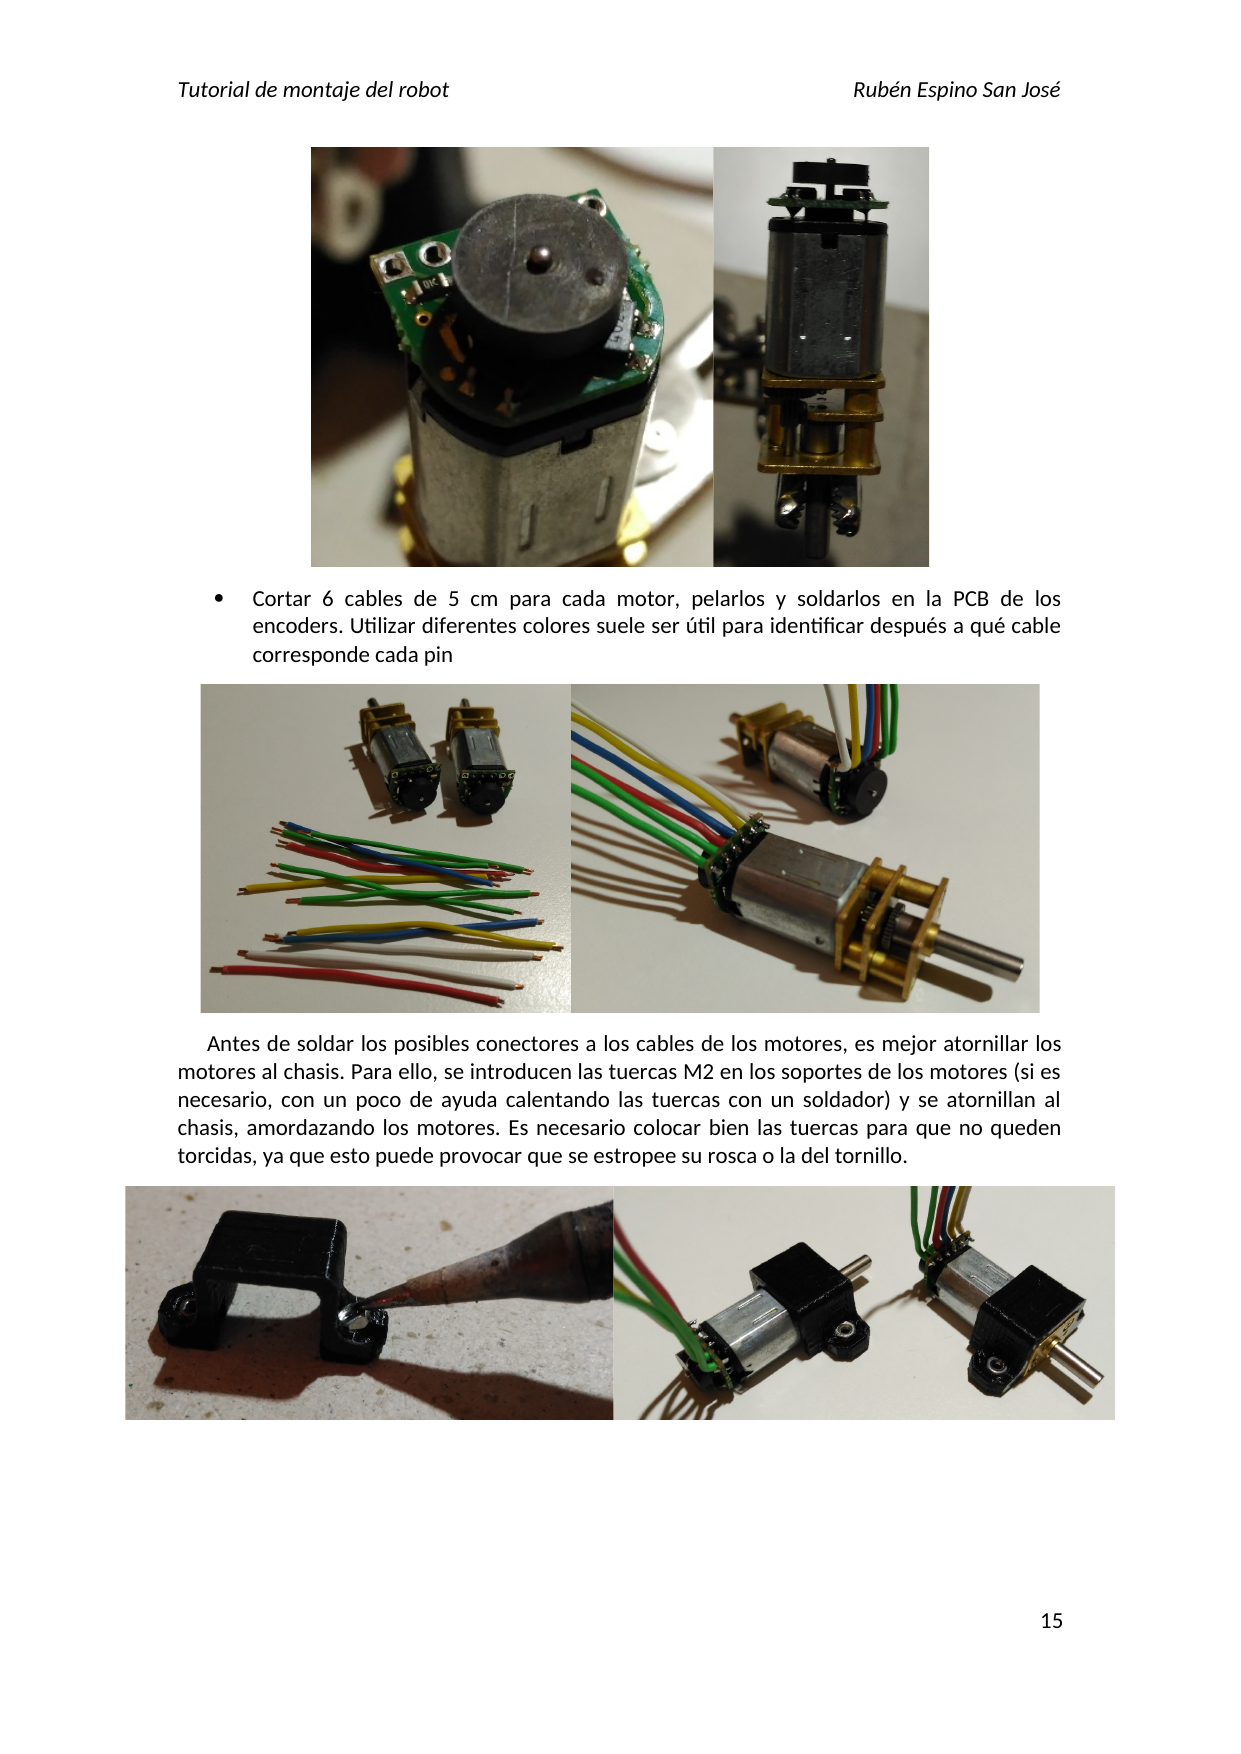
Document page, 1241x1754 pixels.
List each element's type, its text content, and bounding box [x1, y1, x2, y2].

text Antes de soldar los posibles conectores a los cables de los motores, es mejor atornillar los motores al chasis. Para ello, se introducen las tuercas M2 en los soportes de los motores (si es necesario, con un poco de ayuda calentando las tuercas con un soldador) y se atornillan al chasis, amordazando los motores. Es necesario colocar bien las tuercas para que no queden torcidas, ya que esto puede provocar que se estropee su rosca o la del tornillo. [177, 1029, 1063, 1169]
list Cortar 6 cables de 5 cm para cada motor, pelarlos y soldarlos en la PCB de los encoders. Utilizar diferentes colores suele ser útil para identificar después a qué cable corresponde cada pin [215, 584, 1063, 668]
